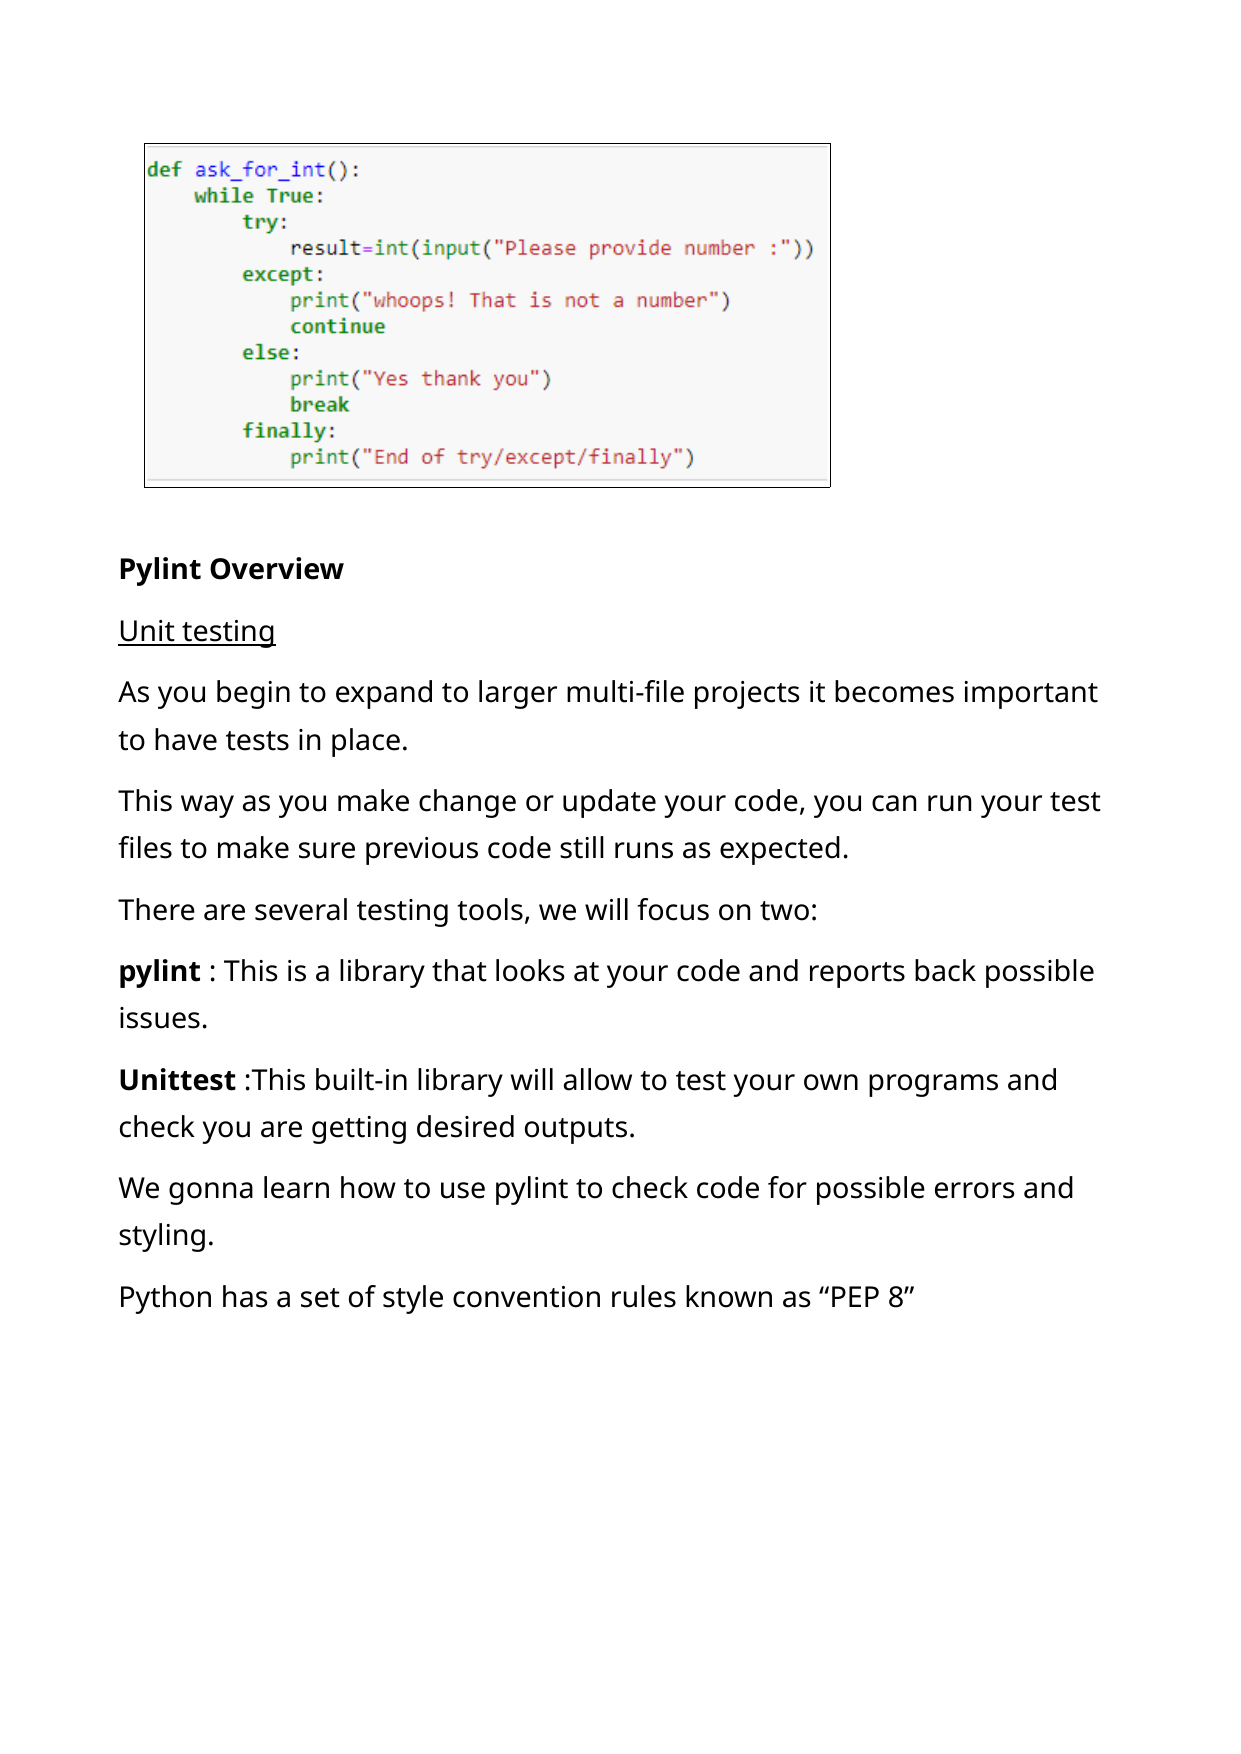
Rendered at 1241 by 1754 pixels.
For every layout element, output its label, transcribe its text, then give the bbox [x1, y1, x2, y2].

text Python has a set of style convention rules known as “PEP 8” [118, 1276, 1122, 1316]
text Pylint Overview [118, 549, 1122, 588]
text There are several testing tools, we will focus on two: [118, 889, 1122, 928]
picture [147, 146, 828, 484]
text This way as you make change or update your code, you can run your test files to make sure previous code still runs as expected. [118, 781, 1122, 867]
text As you begin to expand to larger multi-file projects it becomes important to have tests in place. [118, 672, 1122, 758]
text We gonna learn how to use pylint to check code for possible errors and styling. [118, 1168, 1122, 1254]
text pylint : This is a library that looks at your code and reports back possible issues. [118, 951, 1122, 1037]
text Unit testing [118, 611, 1122, 650]
text Unittest :This built-in library will allow to test your own programs and check you are getting desired outputs. [118, 1059, 1122, 1146]
